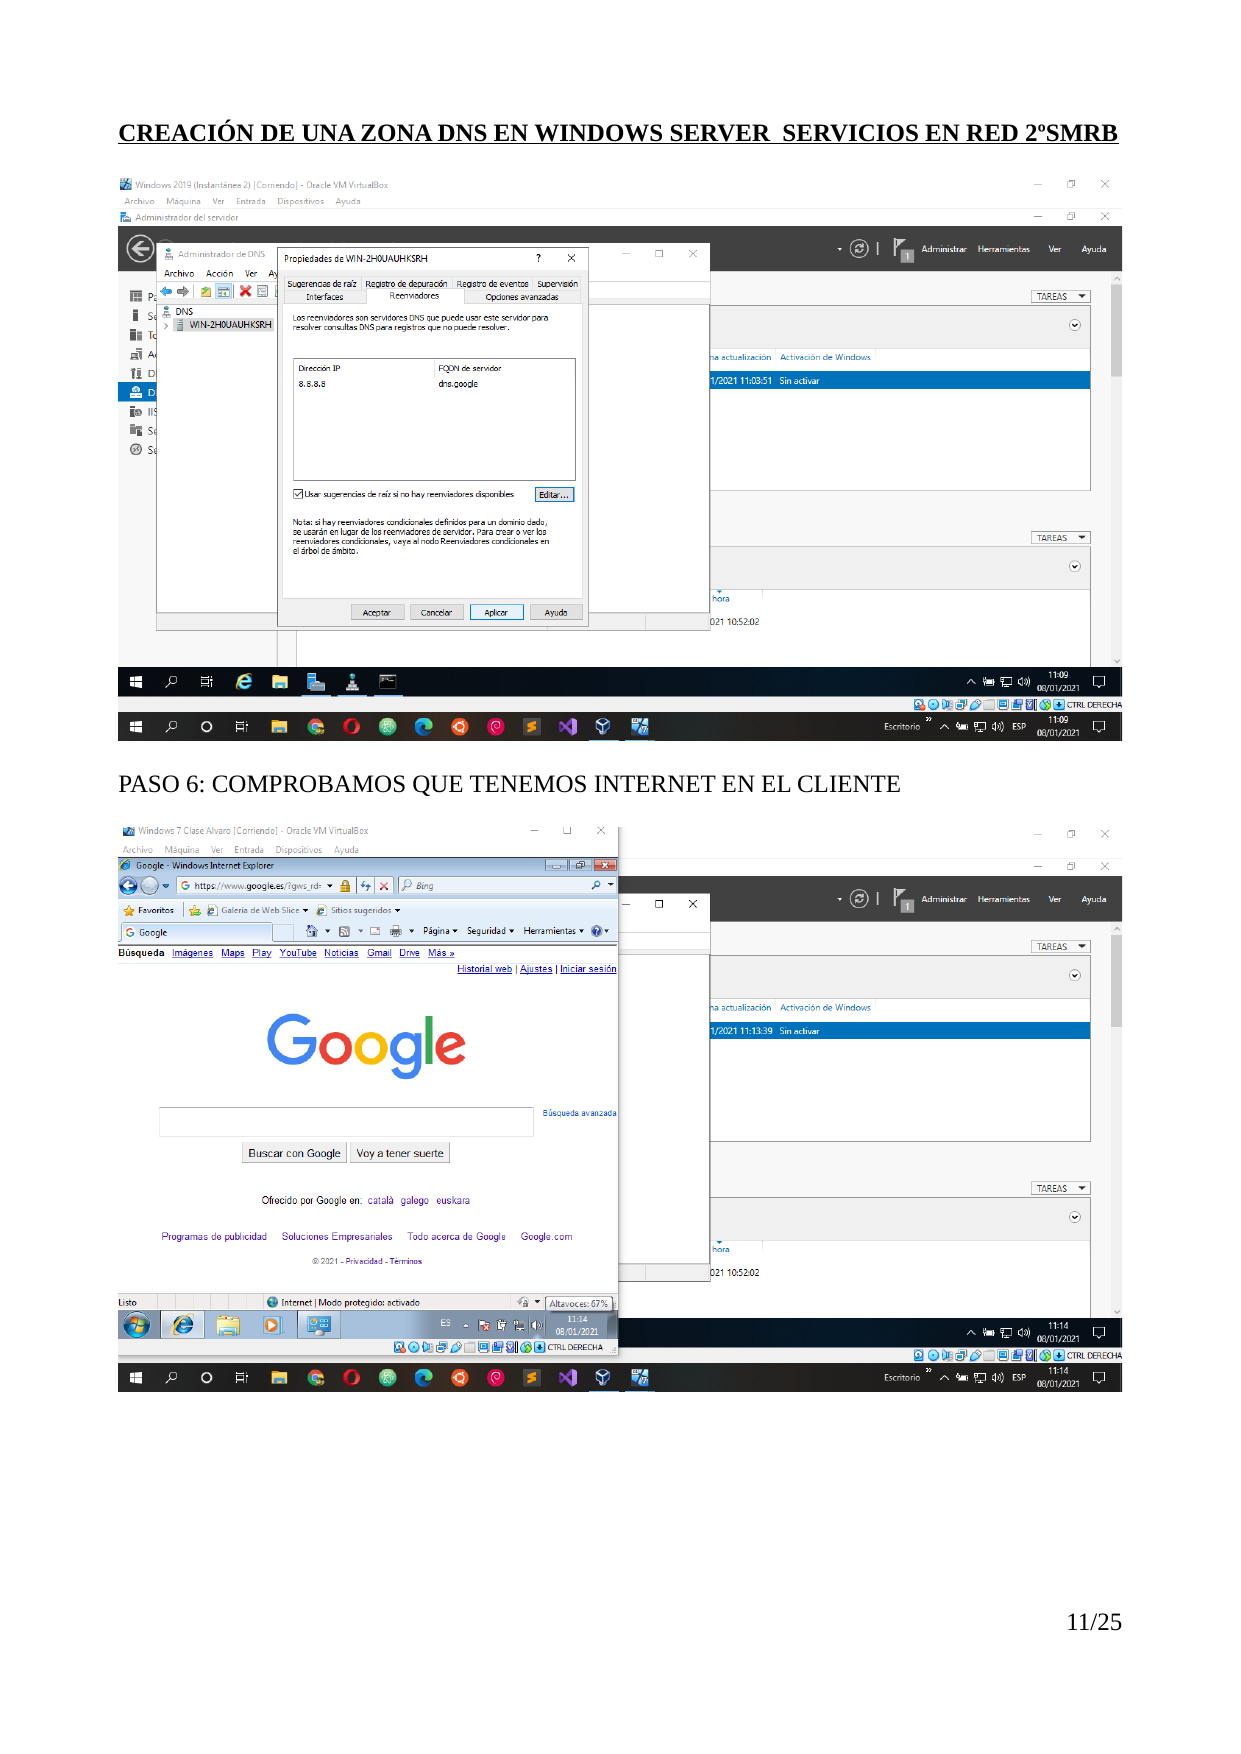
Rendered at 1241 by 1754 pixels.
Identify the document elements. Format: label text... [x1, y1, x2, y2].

text PASO 6: COMPROBAMOS QUE TENEMOS INTERNET EN EL CLIENTE [118, 769, 1122, 798]
picture [118, 176, 1123, 741]
picture [118, 827, 1123, 1392]
